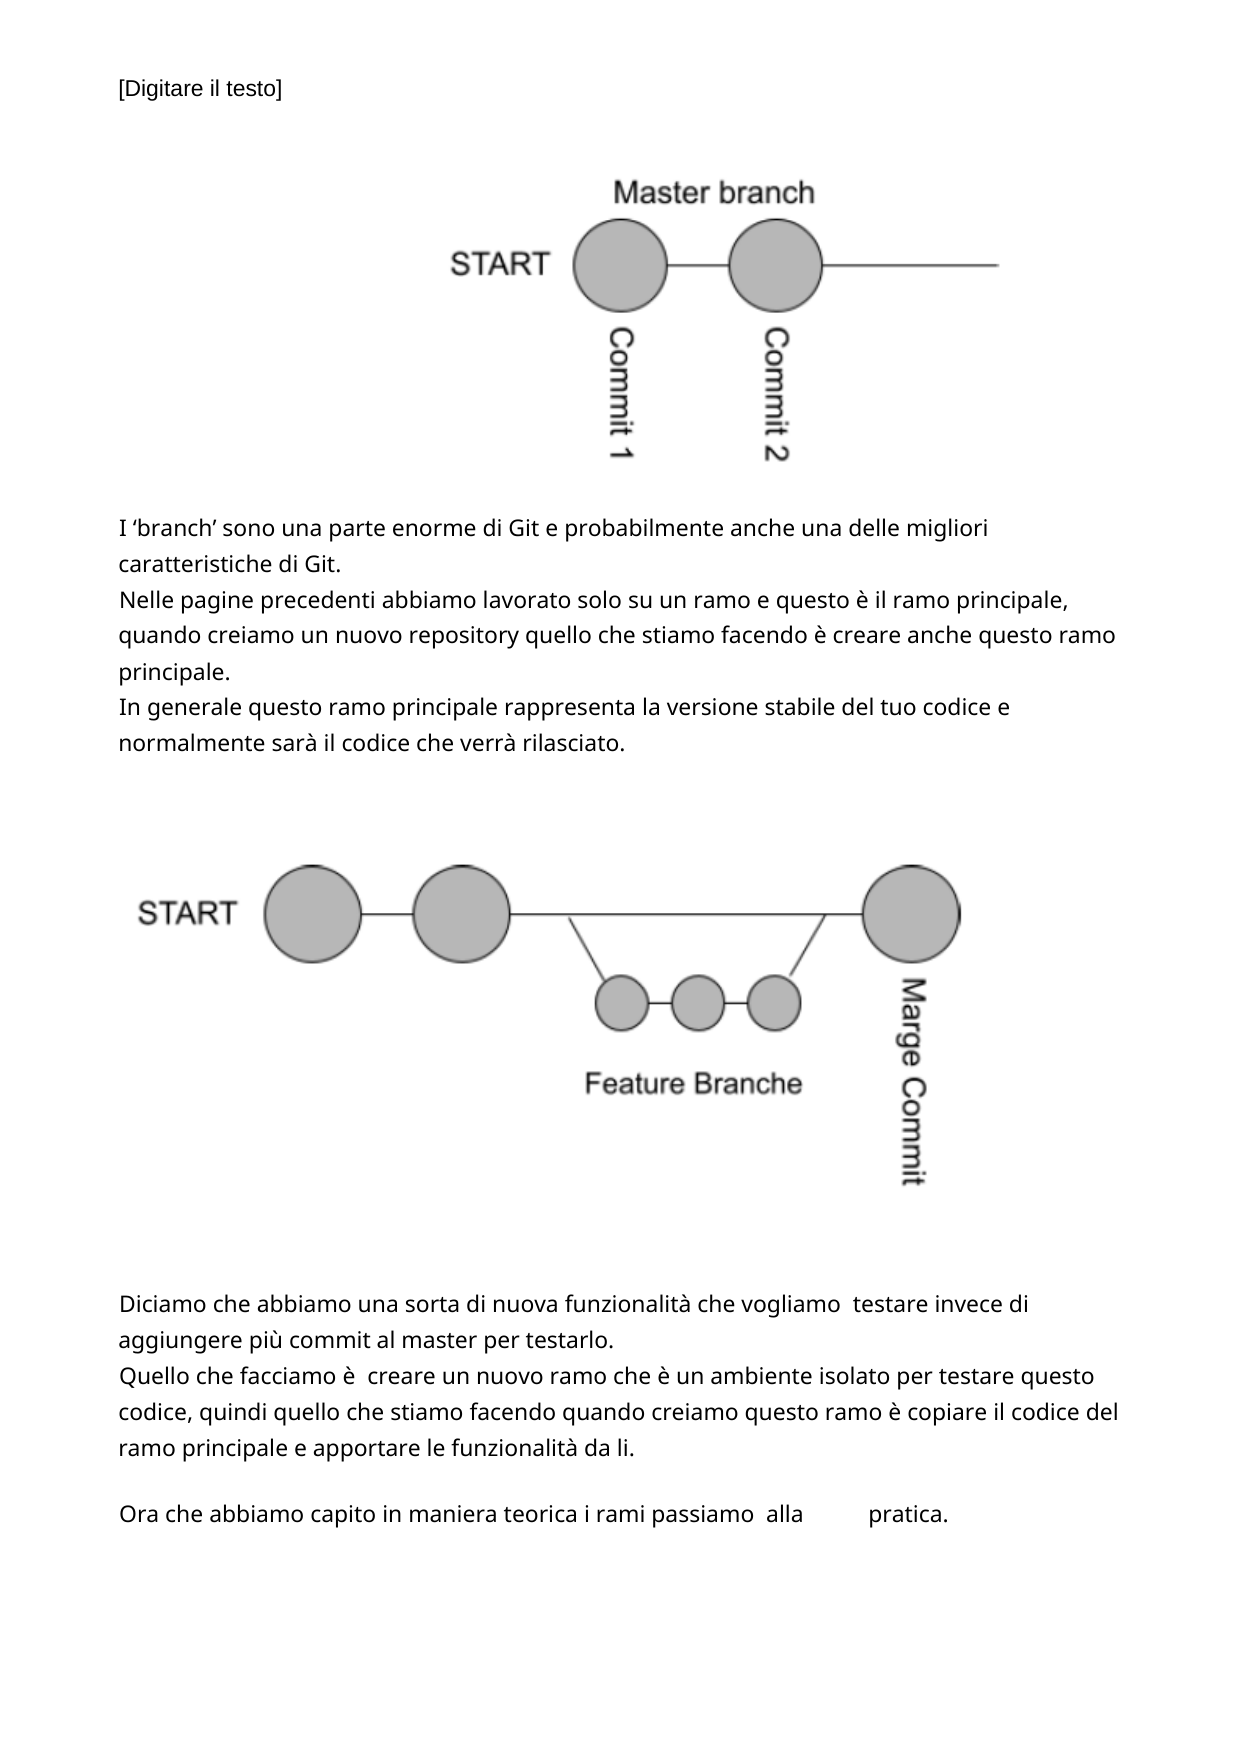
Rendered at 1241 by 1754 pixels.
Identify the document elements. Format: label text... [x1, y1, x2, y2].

text I ‘branch’ sono una parte enorme di Git e probabilmente anche una delle migliori caratteristiche di Git. [118, 512, 1124, 579]
text Diciamo che abbiamo una sorta di nuova funzionalità che vogliamo testare invece di aggiungere più commit al master per testarlo. [118, 1288, 1124, 1355]
text Ora che abbiamo capito in maniera teorica i rami passiamo alla pratica. [118, 1498, 1124, 1530]
text Quello che facciamo è creare un nuovo ramo che è un ambiente isolato per testare questo codice, quindi quello che stiamo facendo quando creiamo questo ramo è copiare il codice del ramo principale e apportare le funzionalità da li. [118, 1359, 1124, 1463]
picture [418, 147, 1020, 507]
text In generale questo ramo principale rappresenta la versione stabile del tuo codice e normalmente sarà il codice che verrà rilasciato. [118, 691, 1124, 758]
picture [118, 829, 1040, 1277]
text Nelle pagine precedenti abbiamo lavorato solo su un ramo e questo è il ramo principale, quando creiamo un nuovo repository quello che stiamo facendo è creare anche questo ramo principale. [118, 583, 1124, 687]
